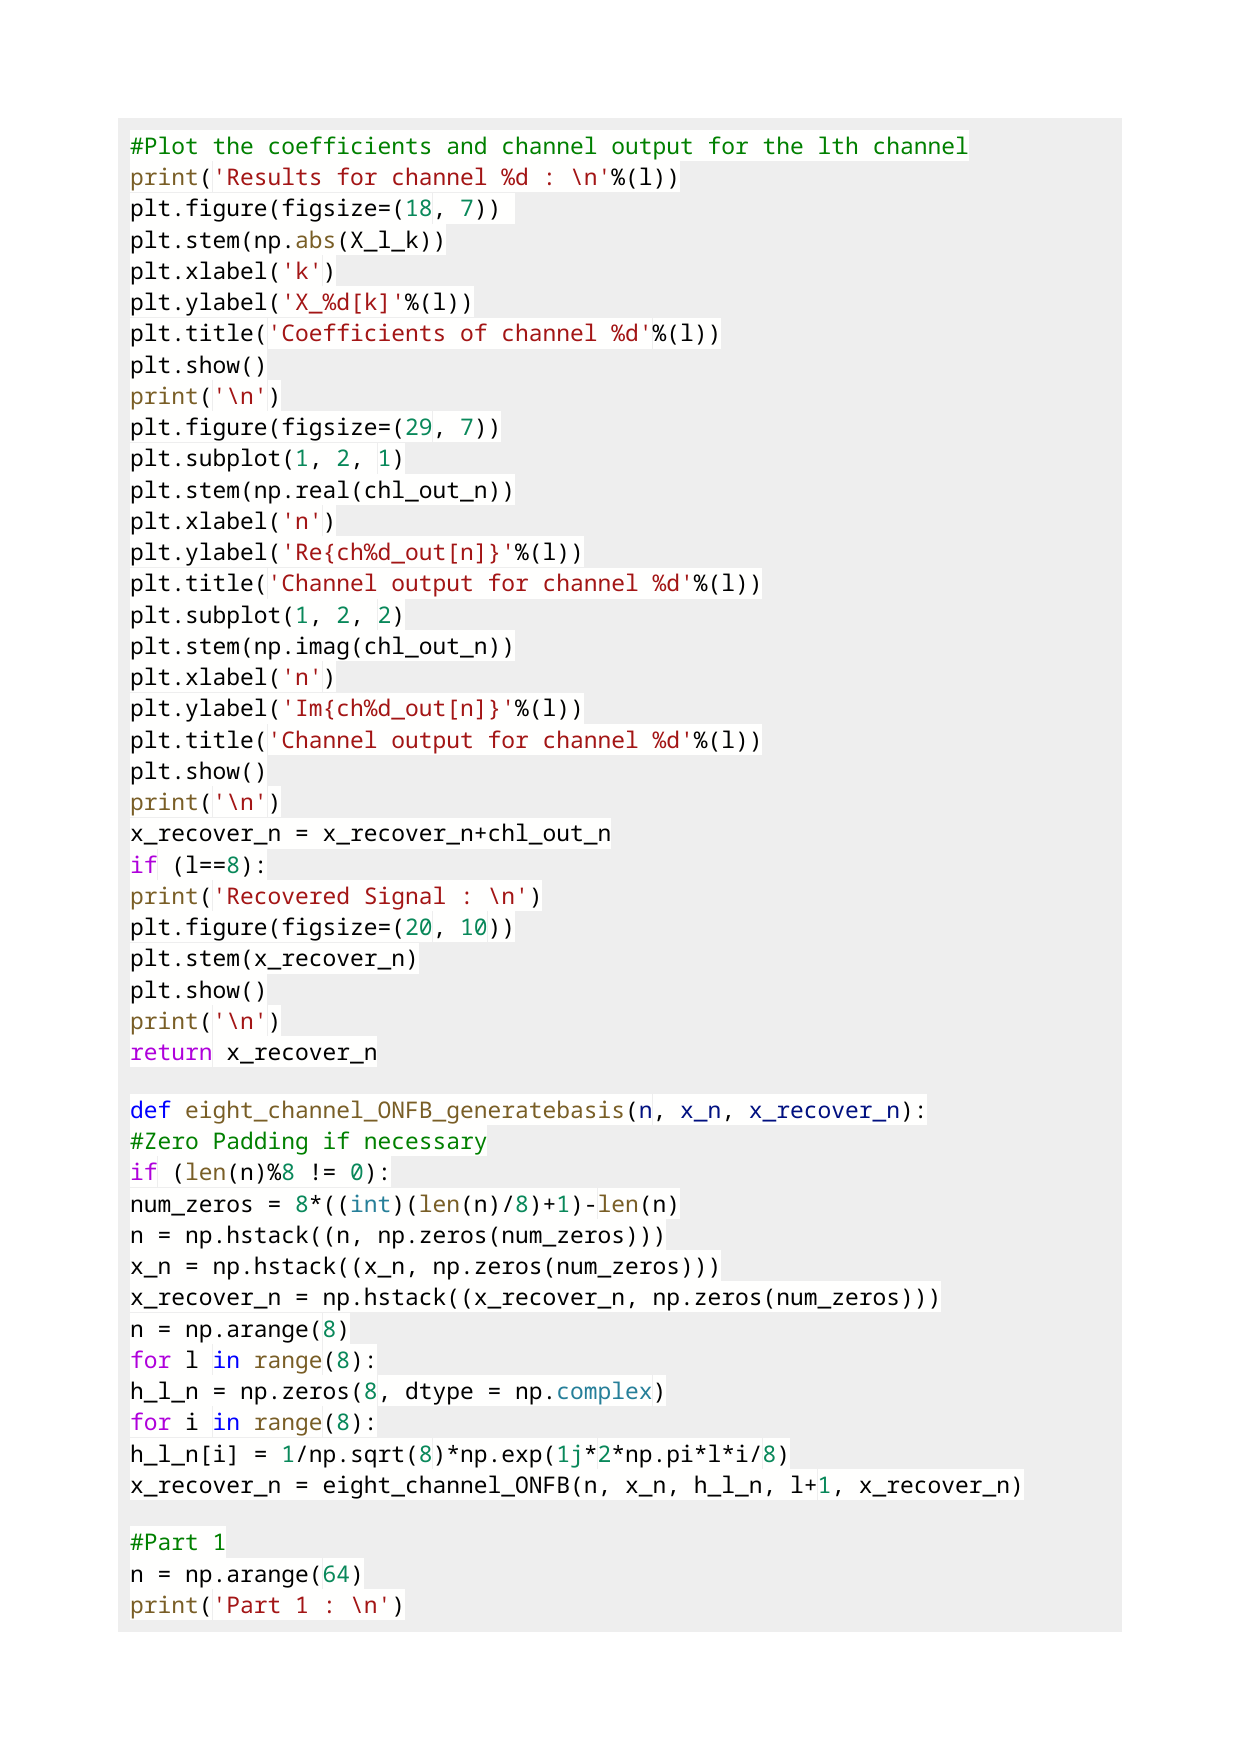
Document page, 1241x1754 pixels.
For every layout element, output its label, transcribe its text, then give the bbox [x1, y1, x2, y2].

table_header #Plot the coefficients and channel output for the lth channel print('Results for channel %d : \n'%(l)) plt.figure(figsize=(18, 7)) plt.stem(np.abs(X_l_k)) plt.xlabel('k') plt.ylabel('X_%d[k]'%(l)) plt.title('Coefficients of channel %d'%(l)) plt.show() print('\n') plt.figure(figsize=(29, 7)) plt.subplot(1, 2, 1) plt.stem(np.real(chl_out_n)) plt.xlabel('n') plt.ylabel('Re{ch%d_out[n]}'%(l)) plt.title('Channel output for channel %d'%(l)) plt.subplot(1, 2, 2) plt.stem(np.imag(chl_out_n)) plt.xlabel('n') plt.ylabel('Im{ch%d_out[n]}'%(l)) plt.title('Channel output for channel %d'%(l)) plt.show() print('\n') x_recover_n = x_recover_n+chl_out_n if (l==8): print('Recovered Signal : \n') plt.figure(figsize=(20, 10)) plt.stem(x_recover_n) plt.show() print('\n') return x_recover_n def eight_channel_ONFB_generatebasis(n, x_n, x_recover_n): #Zero Padding if necessary if (len(n)%8 != 0): num_zeros = 8*((int)(len(n)/8)+1)-len(n) n = np.hstack((n, np.zeros(num_zeros))) x_n = np.hstack((x_n, np.zeros(num_zeros))) x_recover_n = np.hstack((x_recover_n, np.zeros(num_zeros))) n = np.arange(8) for l in range(8): h_l_n = np.zeros(8, dtype = np.complex) for i in range(8): h_l_n[i] = 1/np.sqrt(8)*np.exp(1j*2*np.pi*l*i/8) x_recover_n = eight_channel_ONFB(n, x_n, h_l_n, l+1, x_recover_n) #Part 1 n = np.arange(64) print('Part 1 : \n') [118, 118, 1122, 1632]
